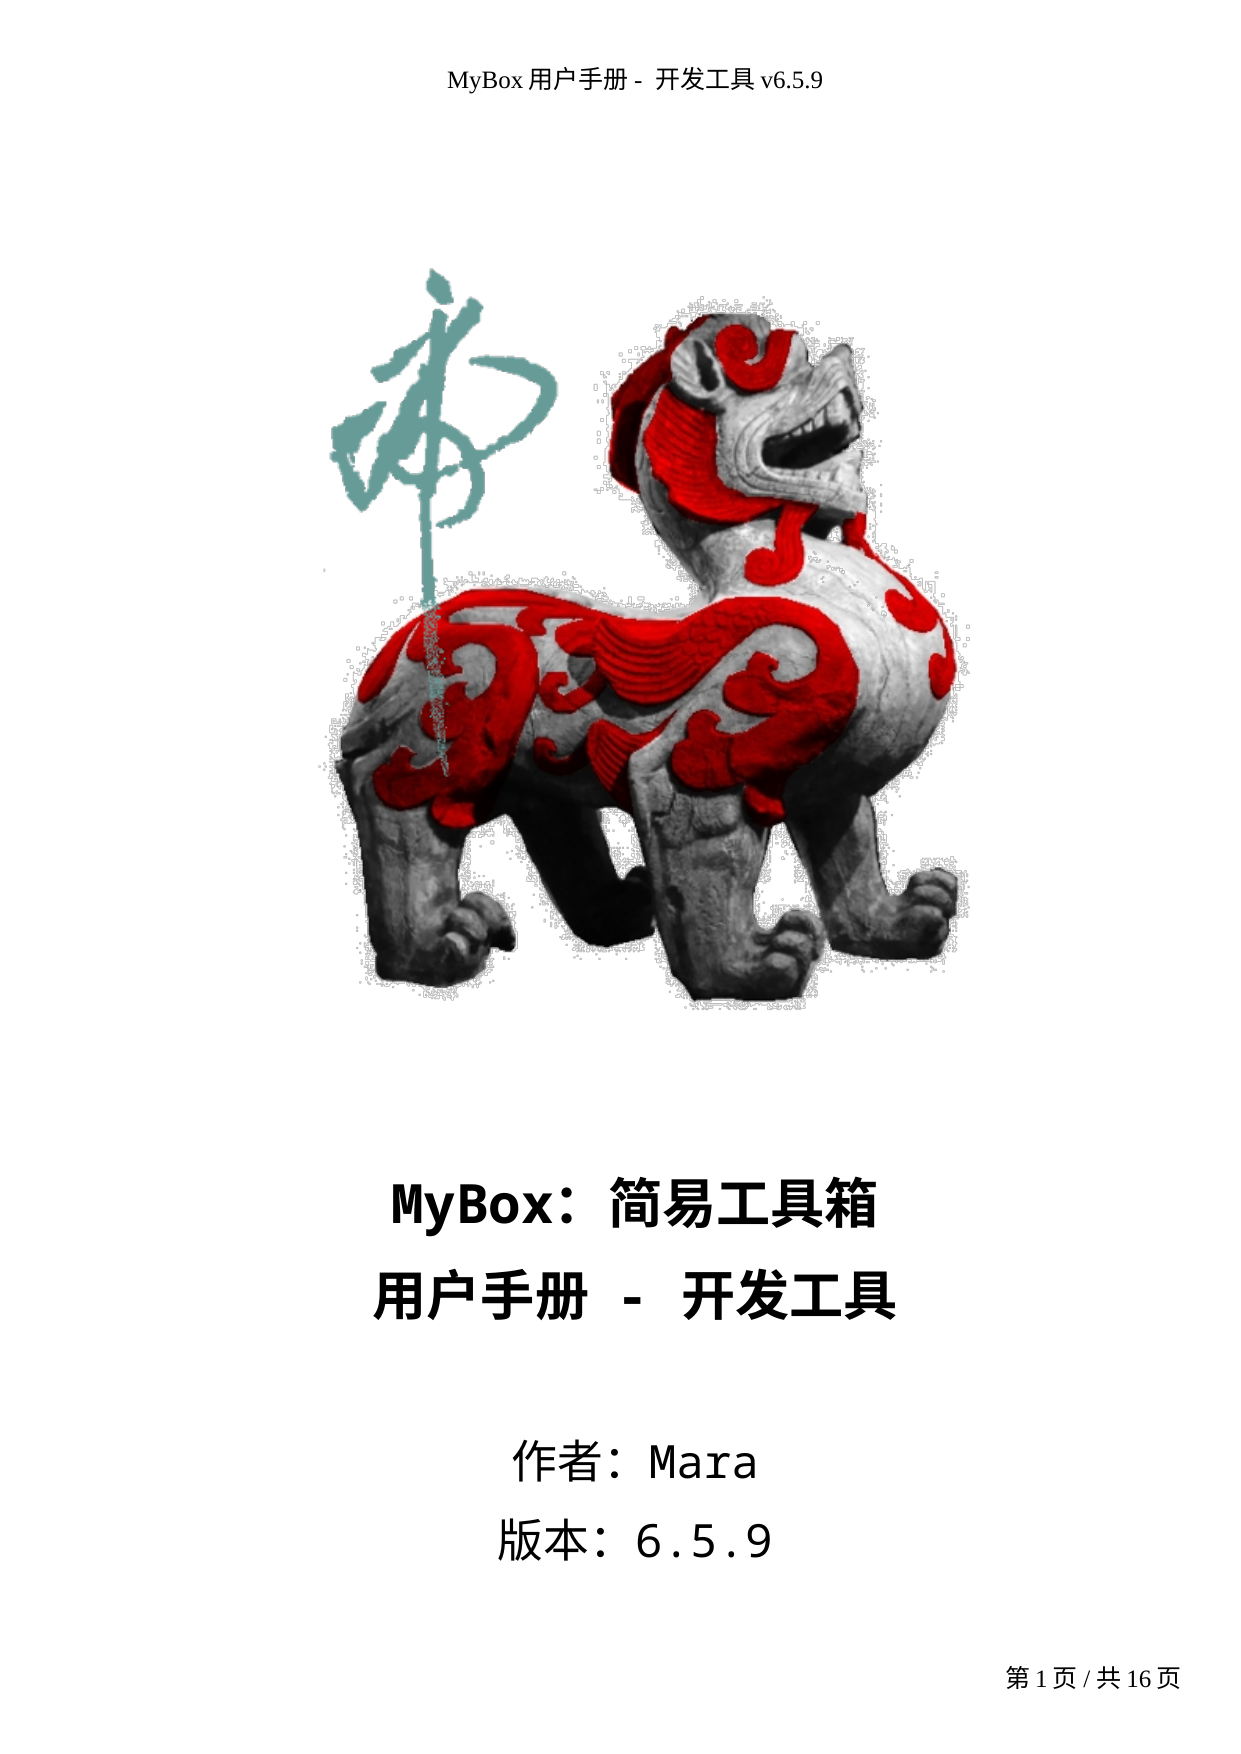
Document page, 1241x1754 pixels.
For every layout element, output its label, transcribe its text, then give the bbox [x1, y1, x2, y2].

subtitle MyBox：简易工具箱 [88, 1161, 1181, 1239]
text 作者：Mara [88, 1426, 1181, 1492]
text 用户手册 - 开发工具 [88, 1252, 1181, 1331]
picture [244, 239, 1026, 1021]
text 版本：6.5.9 [88, 1505, 1181, 1571]
